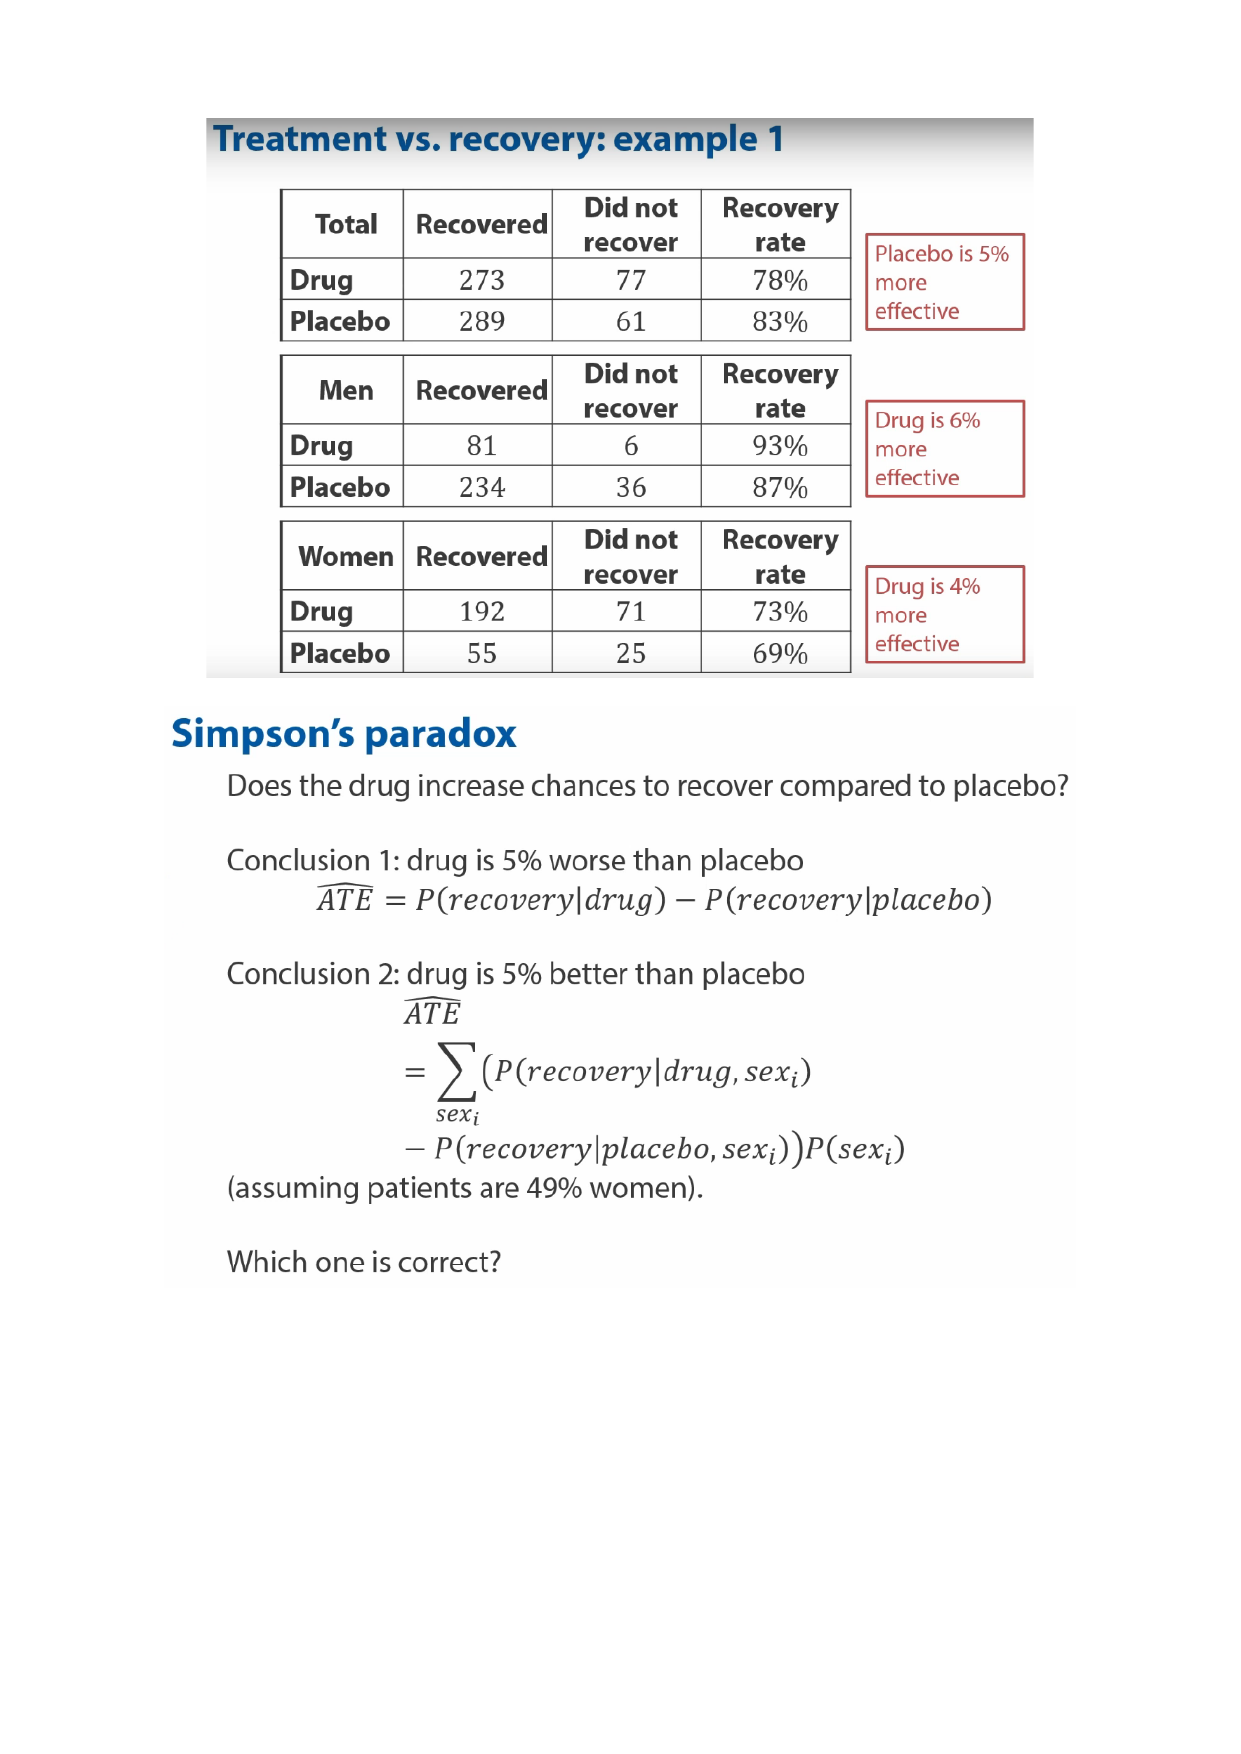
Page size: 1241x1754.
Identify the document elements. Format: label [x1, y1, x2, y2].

picture [164, 706, 1077, 1288]
picture [206, 118, 1034, 678]
